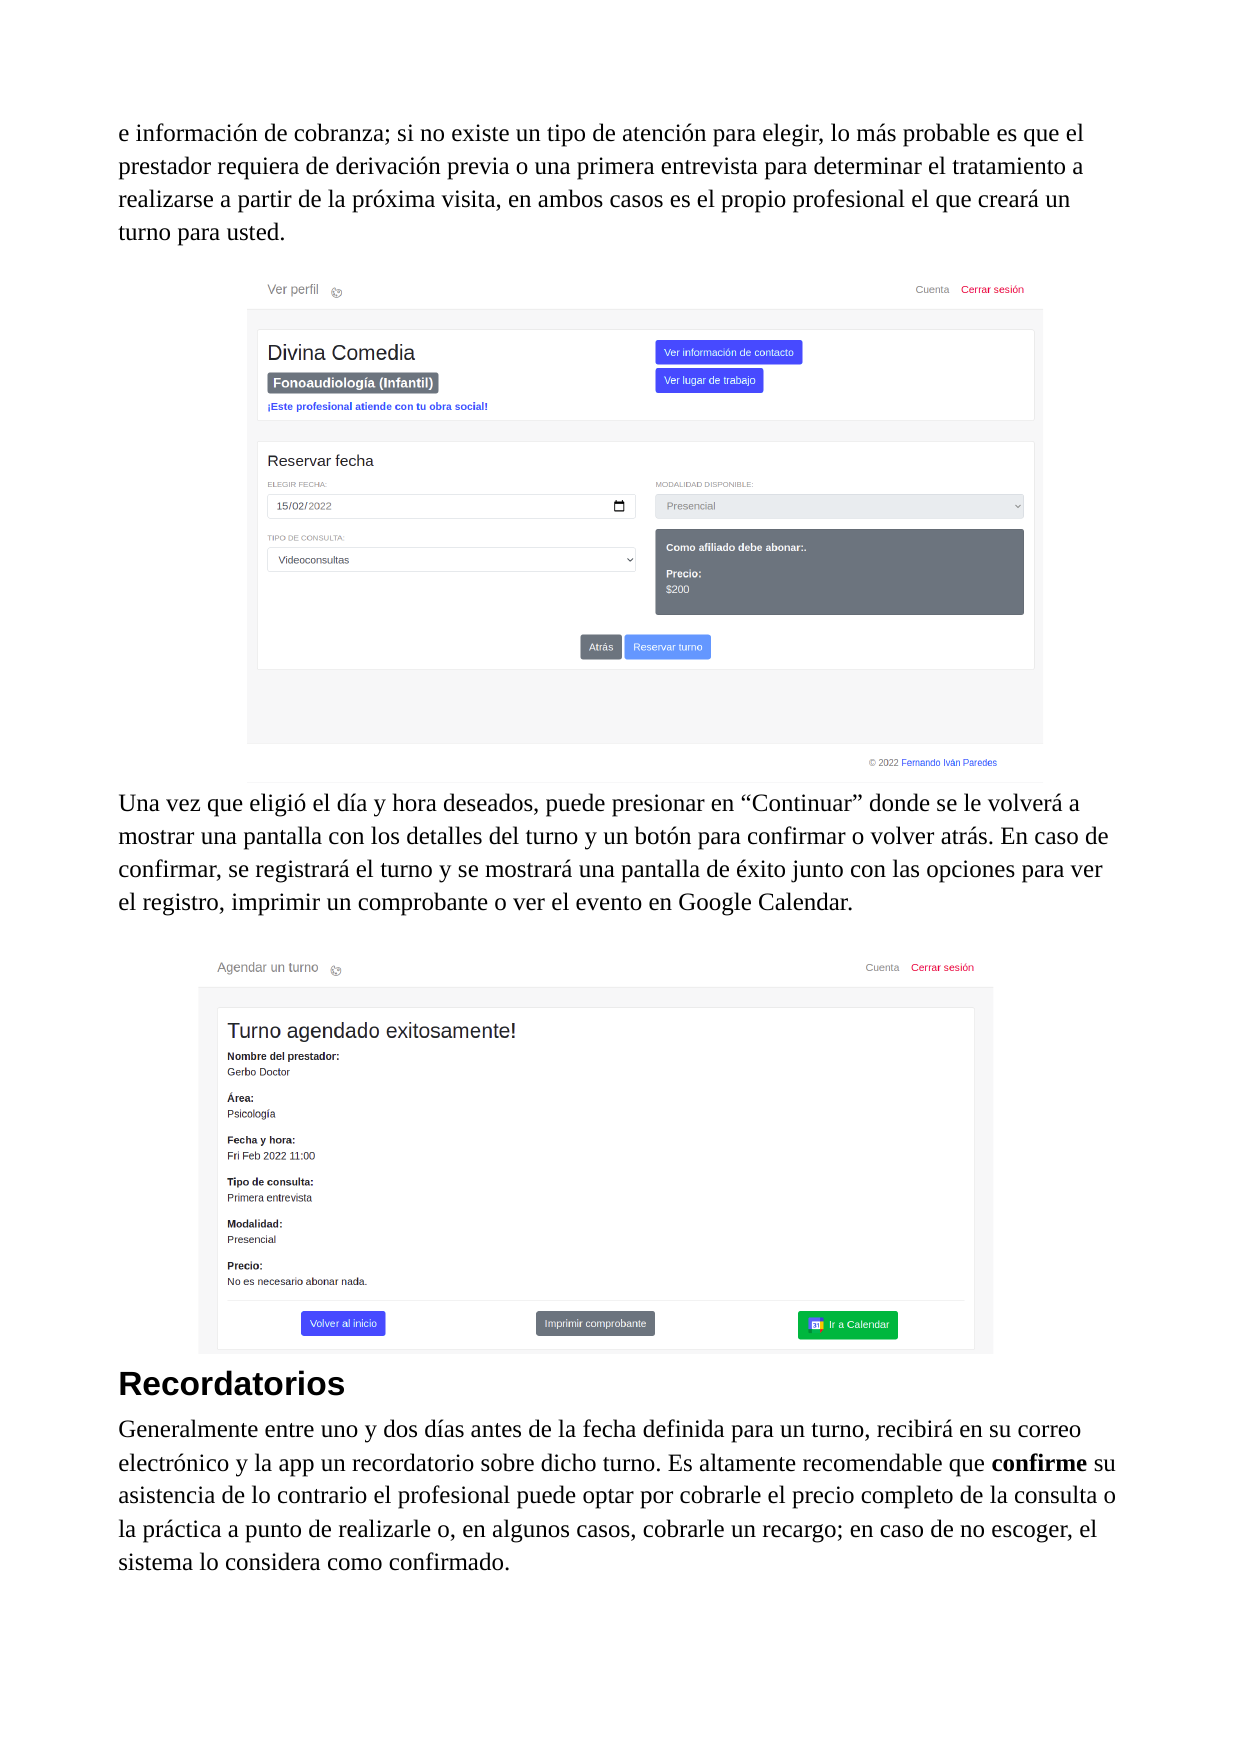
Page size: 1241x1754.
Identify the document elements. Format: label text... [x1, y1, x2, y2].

text Generalmente entre uno y dos días antes de la fecha definida para un turno, recibirá en su correo electrónico y la app un recordatorio sobre dicho turno. Es altamente recomendable que confirme su asistencia de lo contrario el profesional puede optar por cobrarle el precio completo de la consulta o la práctica a punto de realizarle o, en algunos casos, cobrarle un recargo; en caso de no escoger, el sistema lo considera como confirmado. [118, 1414, 1122, 1575]
picture [247, 270, 1044, 783]
subtitle Recordatorios [118, 1363, 1122, 1402]
text Una vez que eligió el día y hora deseados, puede presionar en “Continuar” donde se le volverá a mostrar una pantalla con los detalles del turno y un botón para confirmar o volver atrás. En caso de confirmar, se registrará el turno y se mostrará una pantalla de éxito junto con las opciones para ver el registro, imprimir un comprobante o ver el evento en Google Calendar. [118, 788, 1122, 916]
picture [198, 948, 994, 1354]
text e información de cobranza; si no existe un tipo de atención para elegir, lo más probable es que el prestador requiera de derivación previa o una primera entrevista para determinar el tratamiento a realizarse a partir de la próxima visita, en ambos casos es el propio profesional el que creará un turno para usted. [118, 118, 1122, 246]
